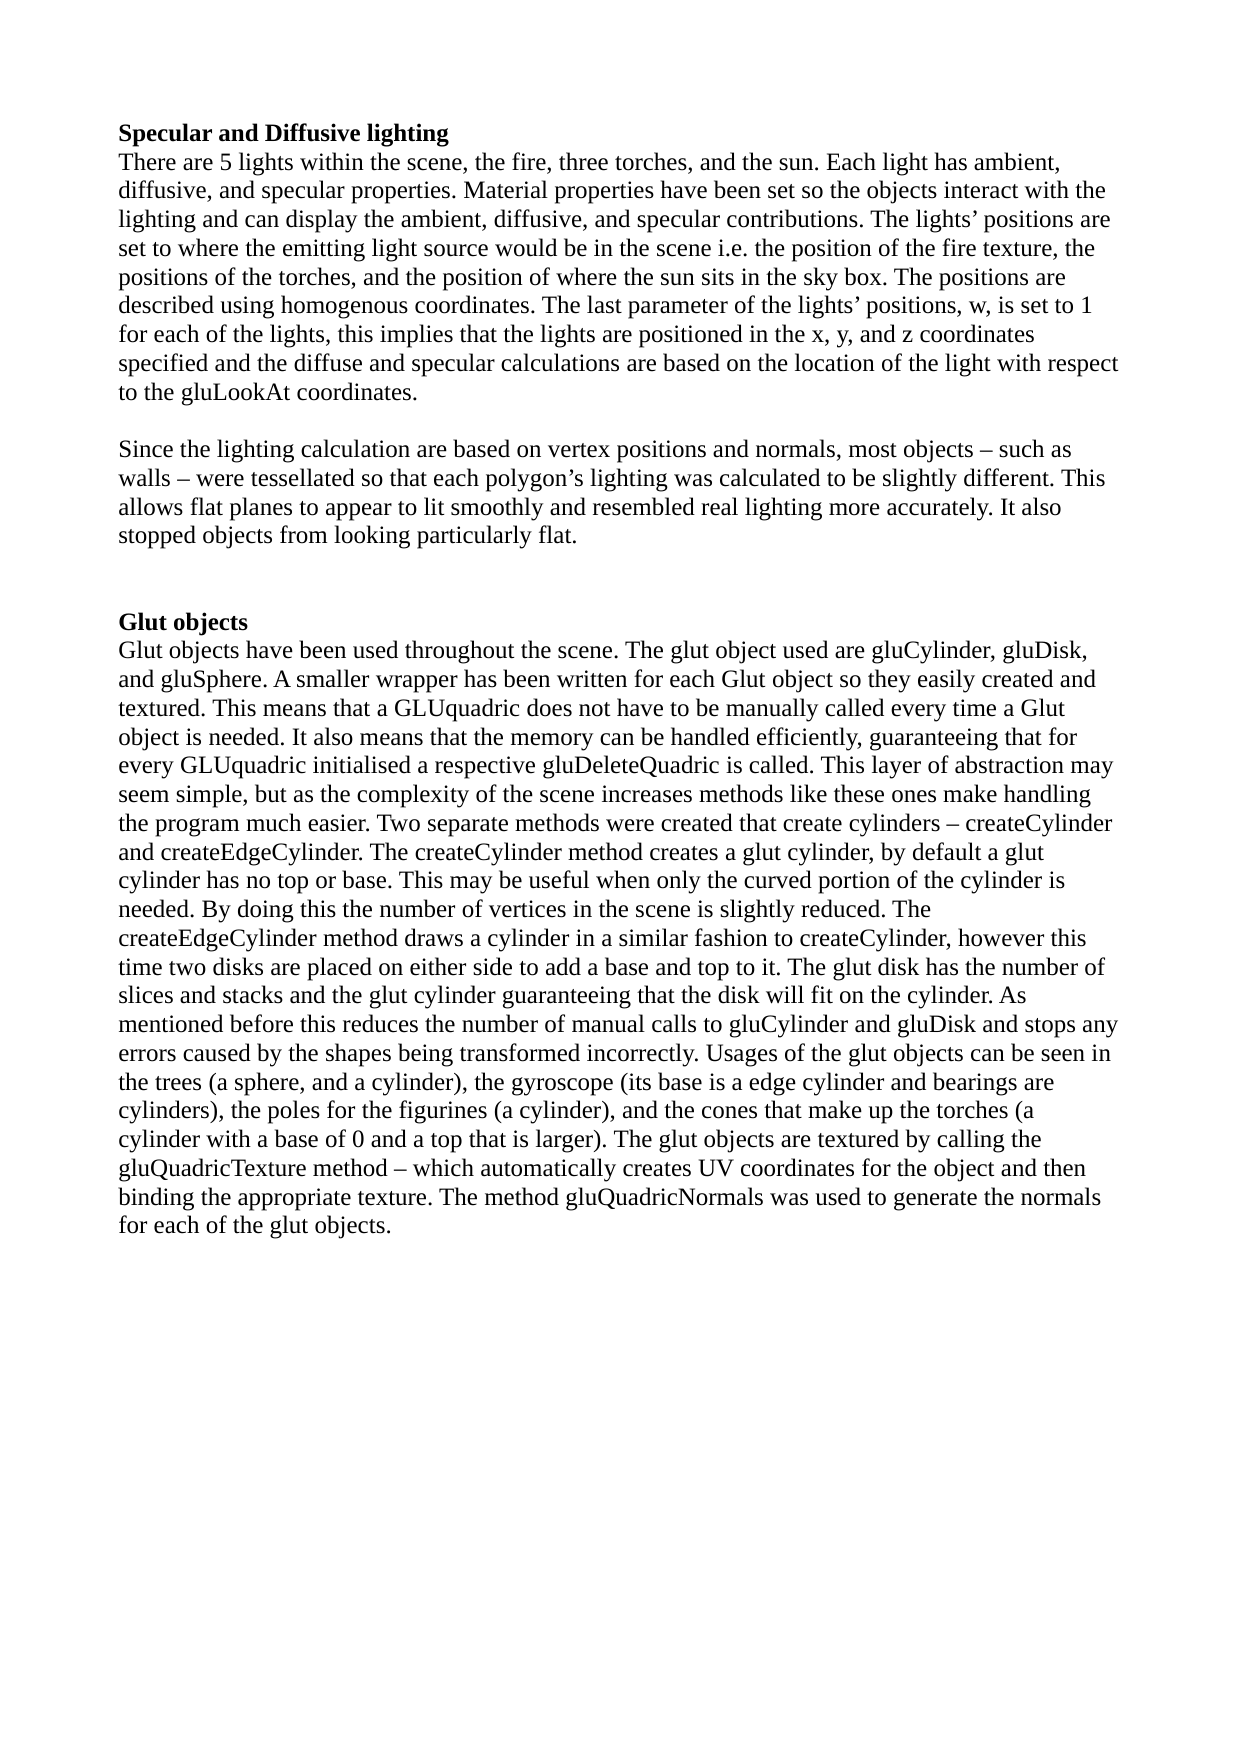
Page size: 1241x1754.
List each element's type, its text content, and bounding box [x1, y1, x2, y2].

text Glut objects [118, 607, 1122, 636]
text There are 5 lights within the scene, the fire, three torches, and the sun. Each light has ambient, diffusive, and specular properties. Material properties have been set so the objects interact with the lighting and can display the ambient, diffusive, and specular contributions. The lights’ positions are set to where the emitting light source would be in the scene i.e. the position of the fire texture, the positions of the torches, and the position of where the sun sits in the sky box. The positions are described using homogenous coordinates. The last parameter of the lights’ positions, w, is set to 1 for each of the lights, this implies that the lights are positioned in the x, y, and z coordinates specified and the diffuse and specular calculations are based on the location of the light with respect to the gluLookAt coordinates. [118, 147, 1122, 406]
text Glut objects have been used throughout the scene. The glut object used are gluCylinder, gluDisk, and gluSphere. A smaller wrapper has been written for each Glut object so they easily created and textured. This means that a GLUquadric does not have to be manually called every time a Glut object is needed. It also means that the memory can be handled efficiently, guaranteeing that for every GLUquadric initialised a respective gluDeleteQuadric is called. This layer of abstraction may seem simple, but as the complexity of the scene increases methods like these ones make handling the program much easier. Two separate methods were created that create cylinders – createCylinder and createEdgeCylinder. The createCylinder method creates a glut cylinder, by default a glut cylinder has no top or base. This may be useful when only the curved portion of the cylinder is needed. By doing this the number of vertices in the scene is slightly reduced. The createEdgeCylinder method draws a cylinder in a similar fashion to createCylinder, however this time two disks are placed on either side to add a base and top to it. The glut disk has the number of slices and stacks and the glut cylinder guaranteeing that the disk will fit on the cylinder. As mentioned before this reduces the number of manual calls to gluCylinder and gluDisk and stops any errors caused by the shapes being transformed incorrectly. Usages of the glut objects can be seen in the trees (a sphere, and a cylinder), the gyroscope (its base is a edge cylinder and bearings are cylinders), the poles for the figurines (a cylinder), and the cones that make up the torches (a cylinder with a base of 0 and a top that is larger). The glut objects are textured by calling the gluQuadricTexture method – which automatically creates UV coordinates for the object and then binding the appropriate texture. The method gluQuadricNormals was used to generate the normals for each of the glut objects. [118, 636, 1122, 1239]
text Since the lighting calculation are based on vertex positions and normals, most objects – such as walls – were tessellated so that each polygon’s lighting was calculated to be slightly different. This allows flat planes to appear to lit smoothly and resembled real lighting more accurately. It also stopped objects from looking particularly flat. [118, 434, 1122, 549]
text Specular and Diffusive lighting [118, 118, 1122, 147]
